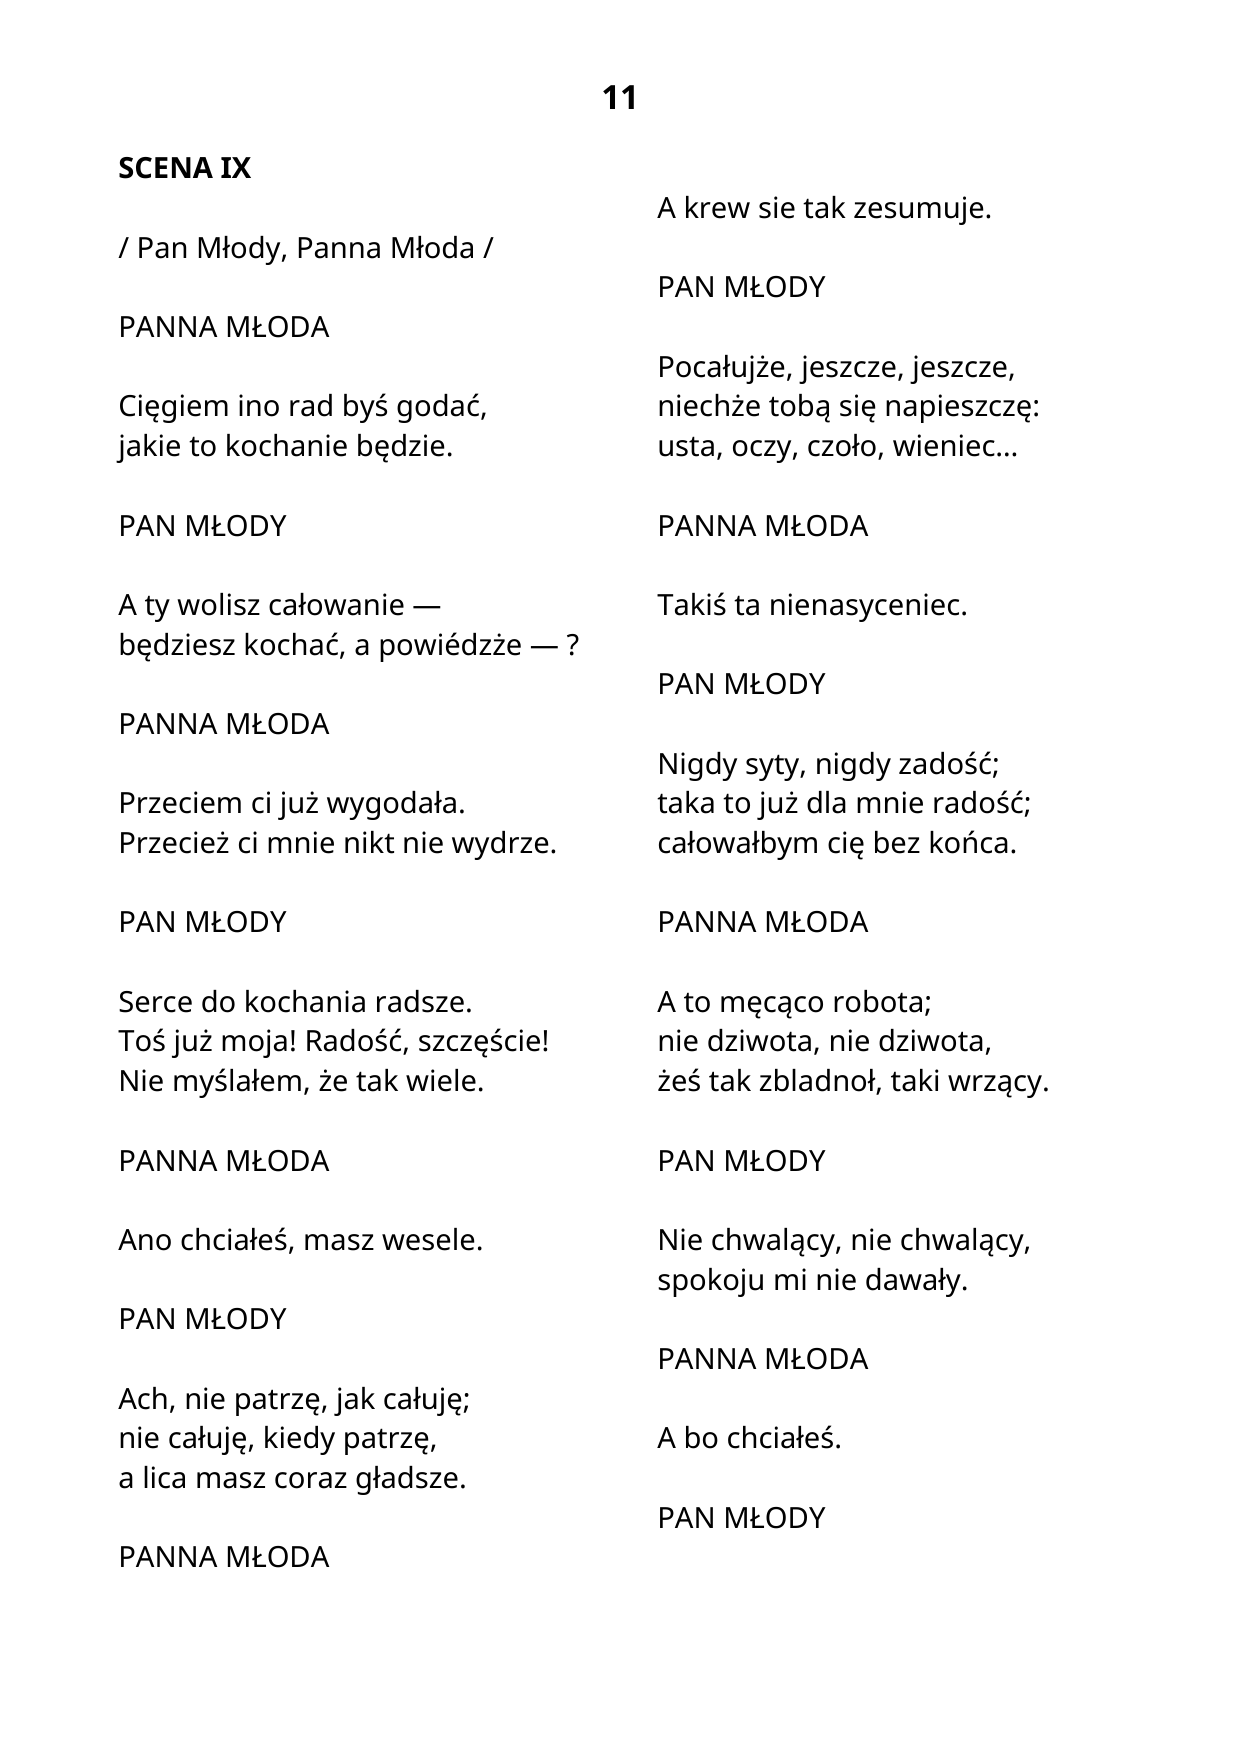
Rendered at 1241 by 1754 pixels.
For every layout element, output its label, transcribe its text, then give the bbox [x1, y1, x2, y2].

text Przecież ci mnie nikt nie wydrze. [118, 822, 583, 862]
text A krew sie tak zesumuje. [657, 187, 1122, 227]
text Nie chwalący, nie chwalący, [657, 1219, 1122, 1259]
text Ano chciałeś, masz wesele. [118, 1219, 583, 1259]
text niechże tobą się napieszczę: [657, 386, 1122, 425]
text całowałbym cię bez końca. [657, 822, 1122, 862]
text Pocałujże, jeszcze, jeszcze, [657, 346, 1122, 386]
text PAN MŁODY [657, 1140, 1122, 1179]
text PANNA MŁODA [657, 1338, 1122, 1378]
text SCENA IX [118, 148, 583, 187]
text spokoju mi nie dawały. [657, 1259, 1122, 1298]
text żeś tak zbladnoł, taki wrzący. [657, 1060, 1122, 1100]
text będziesz kochać, a powiédzże — ? [118, 624, 583, 663]
text A bo chciałeś. [657, 1418, 1122, 1457]
text Nigdy syty, nigdy zadość; [657, 743, 1122, 783]
text Ach, nie patrzę, jak całuję; [118, 1378, 583, 1418]
text nie dziwota, nie dziwota, [657, 1021, 1122, 1060]
text nie całuję, kiedy patrzę, [118, 1418, 583, 1457]
text PANNA MŁODA [657, 902, 1122, 941]
text Cięgiem ino rad byś godać, [118, 386, 583, 425]
text usta, oczy, czoło, wieniec… [657, 425, 1122, 465]
text / Pan Młody, Panna Młoda / [118, 227, 583, 267]
text PAN MŁODY [118, 902, 583, 941]
text taka to już dla mnie radość; [657, 783, 1122, 822]
text A to męcąco robota; [657, 981, 1122, 1021]
text PANNA MŁODA [118, 1537, 583, 1576]
text PANNA MŁODA [118, 703, 583, 743]
text PAN MŁODY [118, 505, 583, 544]
text A ty wolisz całowanie — [118, 584, 583, 624]
text Przeciem ci już wygodała. [118, 783, 583, 822]
text Nie myślałem, że tak wiele. [118, 1060, 583, 1100]
text PANNA MŁODA [657, 505, 1122, 544]
text a lica masz coraz gładsze. [118, 1457, 583, 1497]
text jakie to kochanie będzie. [118, 425, 583, 465]
text PAN MŁODY [657, 663, 1122, 703]
text Toś już moja! Radość, szczęście! [118, 1021, 583, 1060]
text PAN MŁODY [657, 267, 1122, 306]
text PANNA MŁODA [118, 1140, 583, 1179]
text PAN MŁODY [657, 1497, 1122, 1537]
text Takiś ta nienasyceniec. [657, 584, 1122, 624]
text PAN MŁODY [118, 1298, 583, 1338]
text PANNA MŁODA [118, 306, 583, 346]
text Serce do kochania radsze. [118, 981, 583, 1021]
